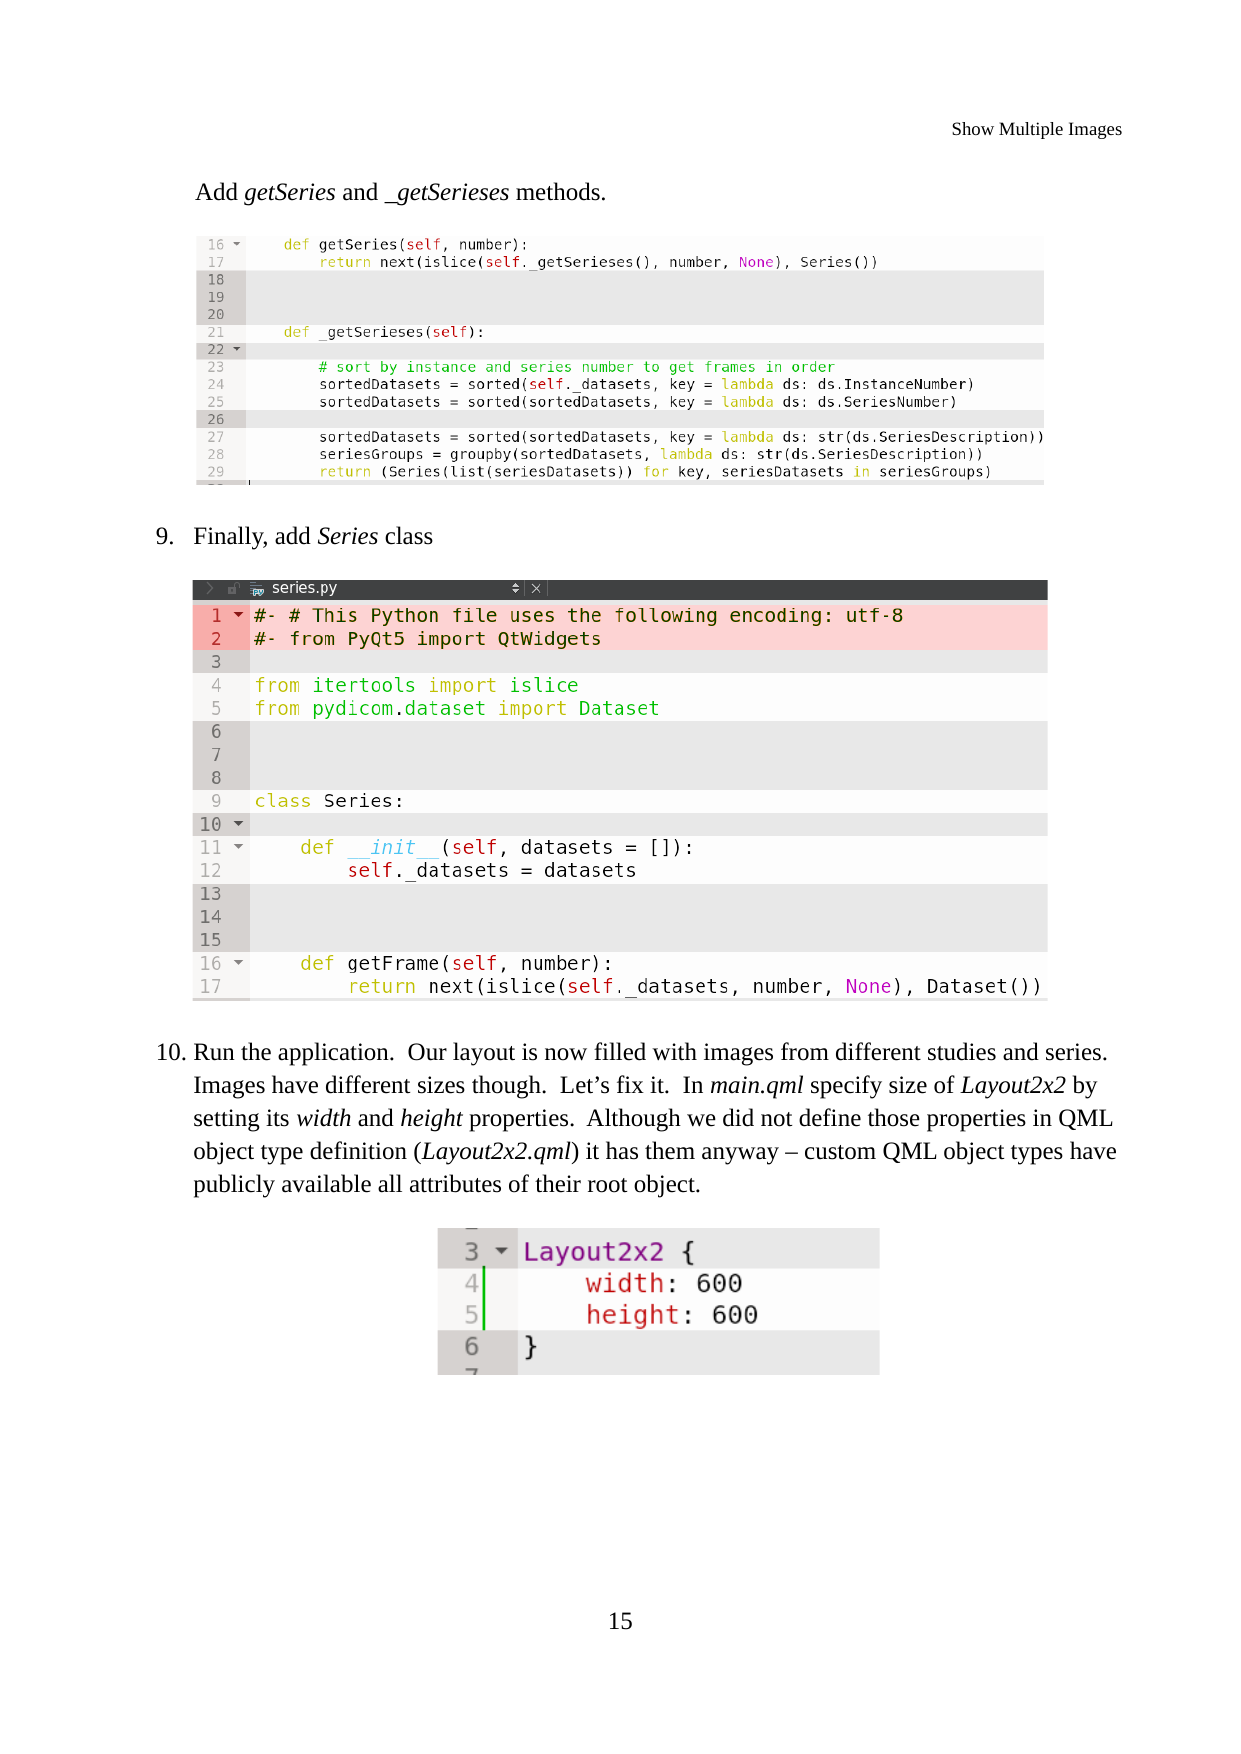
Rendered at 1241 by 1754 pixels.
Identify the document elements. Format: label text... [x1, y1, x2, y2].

text Add getSeries and _getSerieses methods. [195, 177, 1122, 206]
list Finally, add Series class [156, 521, 1122, 550]
picture [192, 580, 1048, 1001]
list Run the application. Our layout is now filled with images from different studies and series. Images have different sizes though. Let’s fix it. In main.qml specify size of Layout2x2 by setting its width and height properties. Although we did not define those properties in QML object type definition (Layout2x2.qml) it has them anyway – custom QML object types have publicly available all attributes of their root object. [156, 1037, 1122, 1198]
picture [196, 236, 1044, 485]
picture [437, 1228, 880, 1375]
